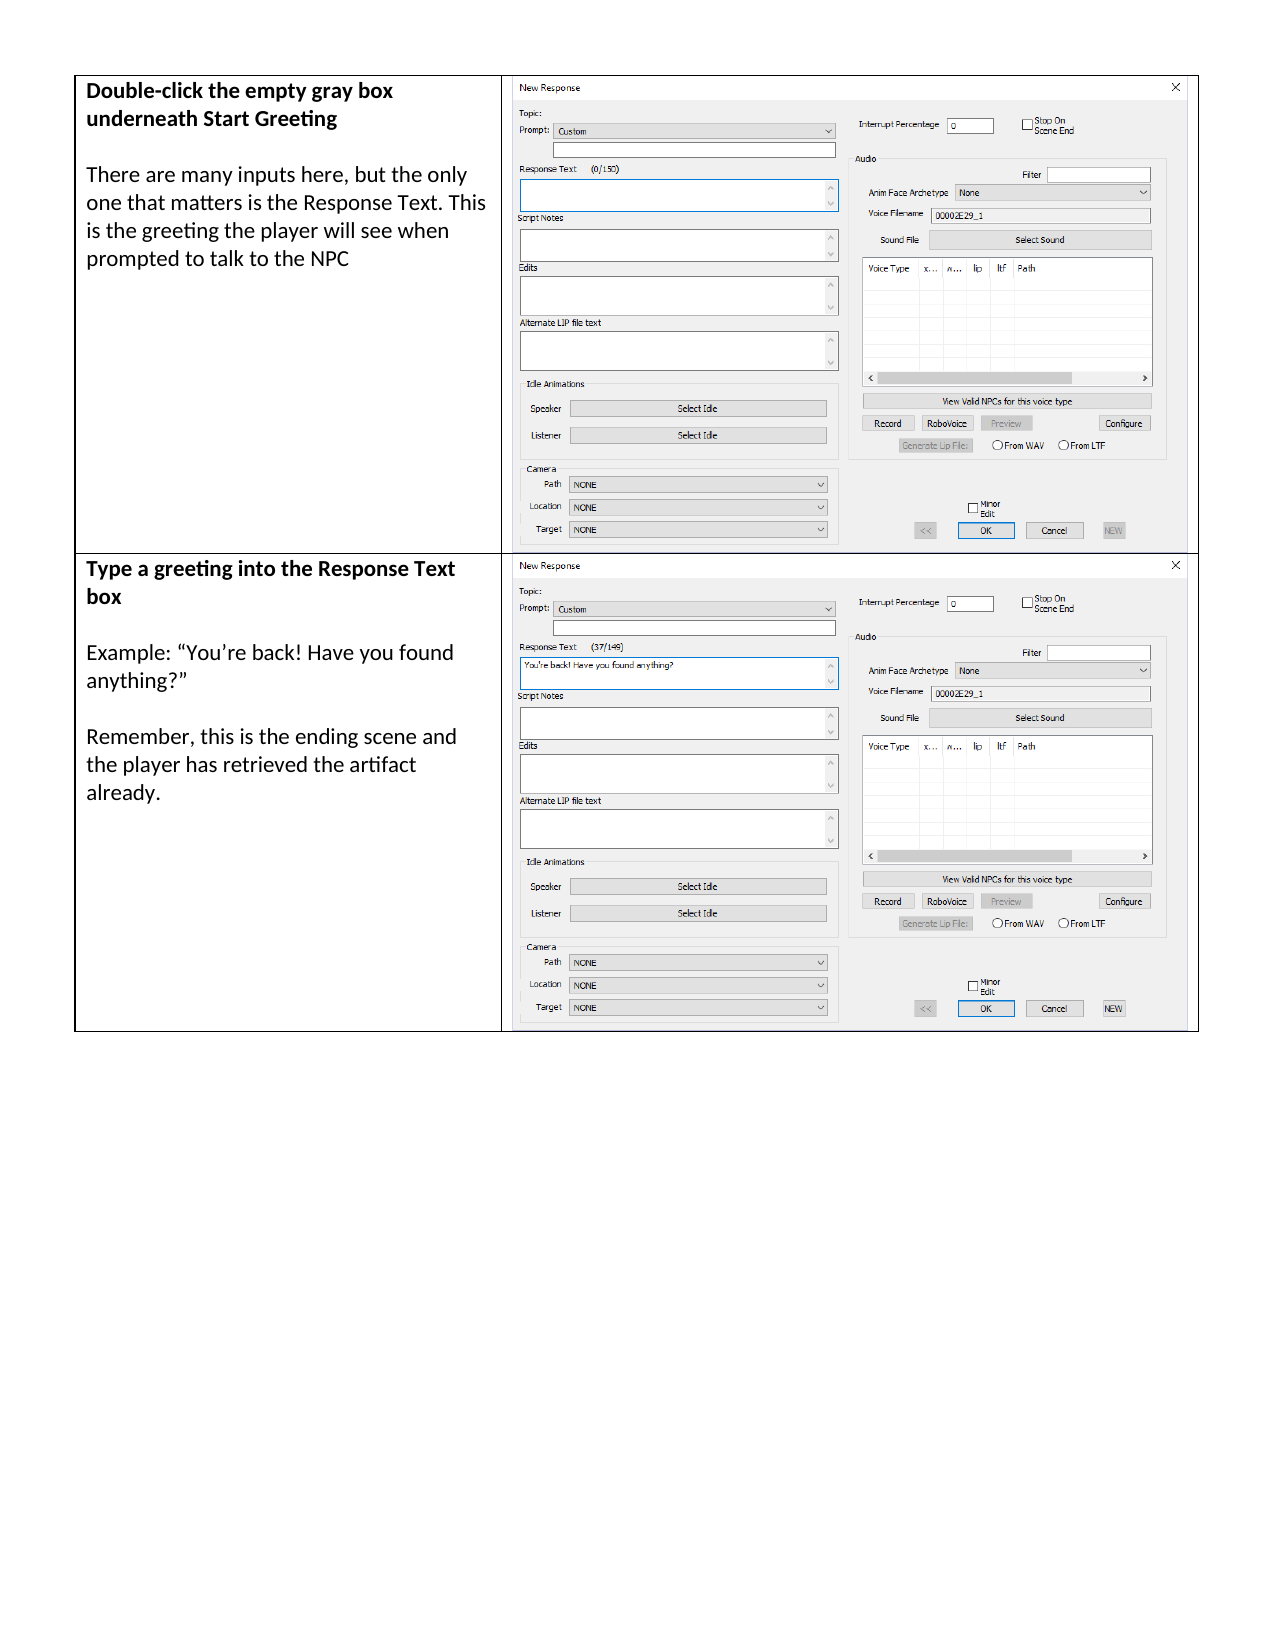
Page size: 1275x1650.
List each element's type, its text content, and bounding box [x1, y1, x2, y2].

table_cell [502, 76, 512, 553]
table_cell [1188, 554, 1198, 1031]
table_cell [1188, 76, 1198, 553]
table_cell Type a greeting into the Response Text box Example: “You’re back! Have you found anything?” Remember, this is the ending scene and the player has retrieved the artifact already. [76, 554, 501, 1031]
table_cell [502, 554, 512, 1031]
table_cell Double-click the empty gray box underneath Start Greeting There are many inputs here, but the only one that matters is the Response Text. This is the greeting the player will see when prompted to talk to the NPC [76, 76, 501, 553]
